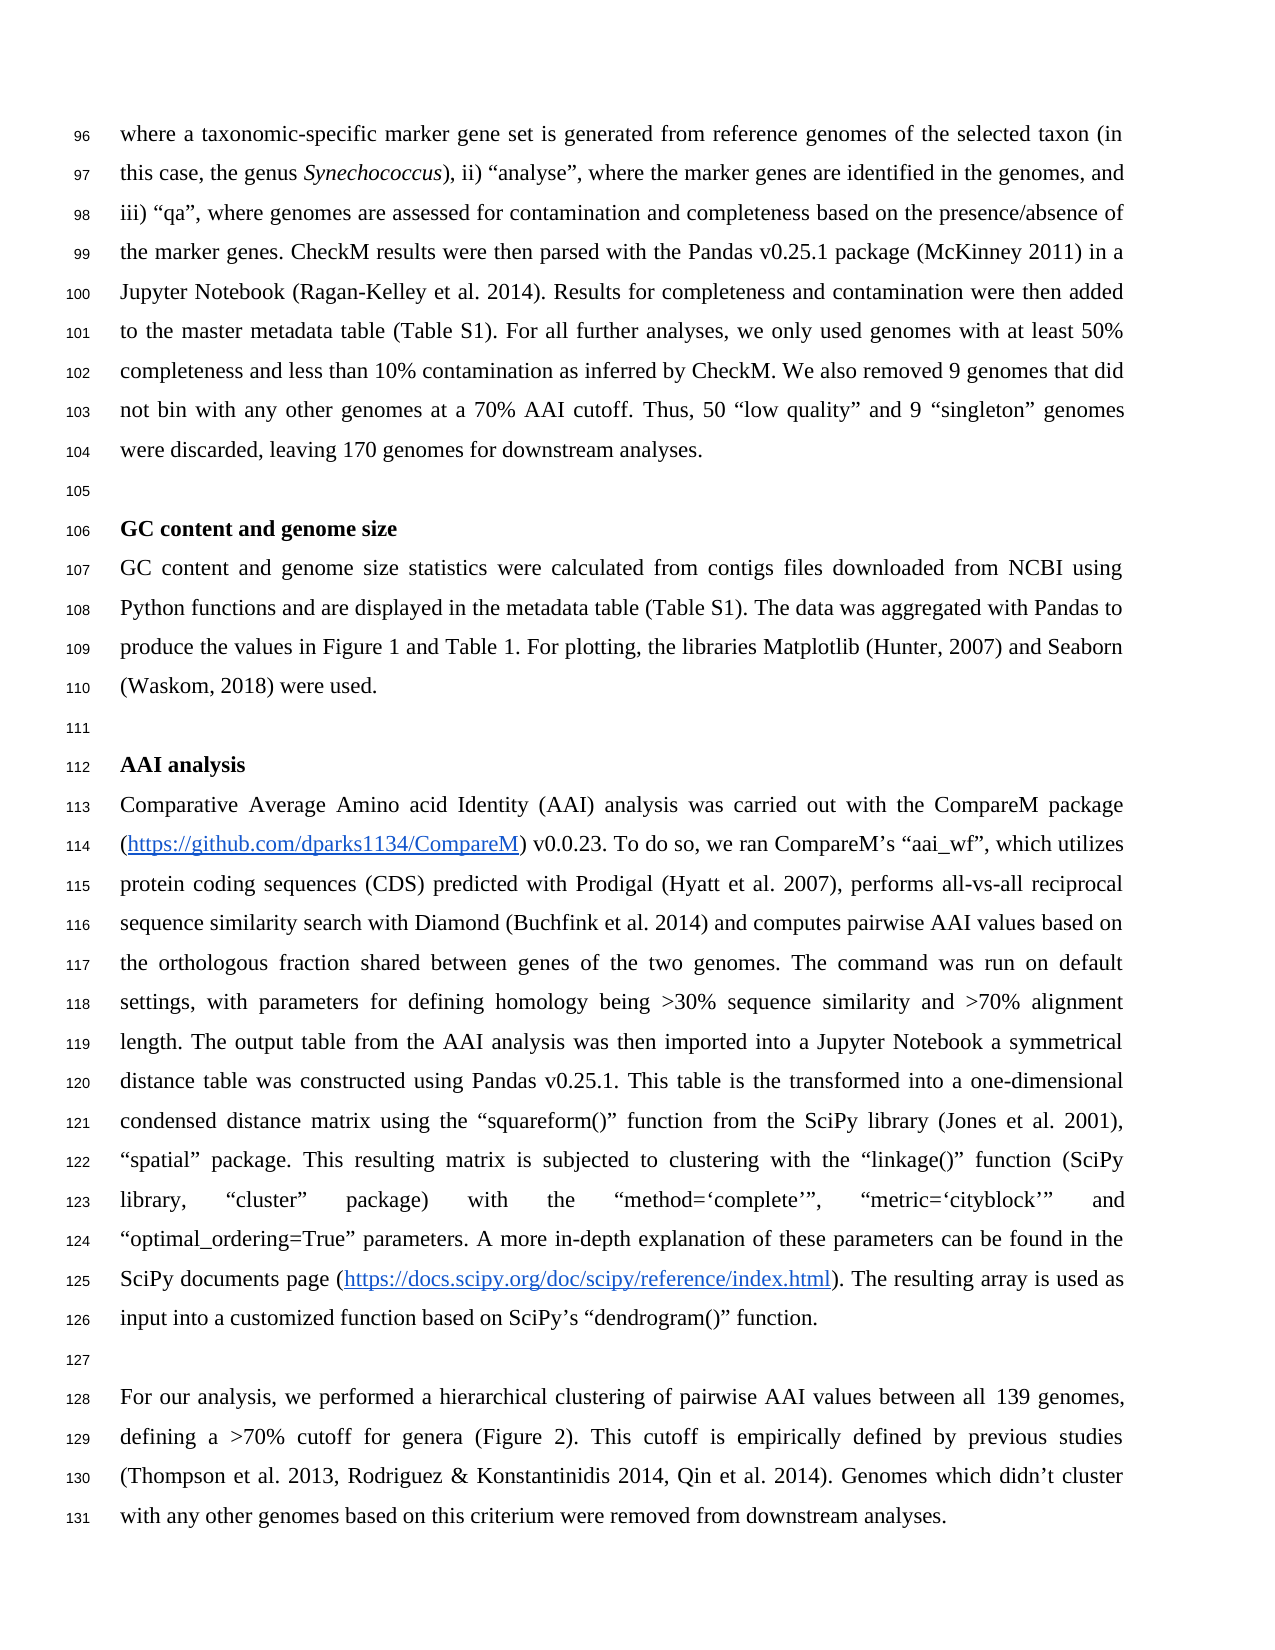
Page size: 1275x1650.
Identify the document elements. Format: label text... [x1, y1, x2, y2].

text GC content and genome size statistics were calculated from contigs files downloaded from NCBI using Python functions and are displayed in the metadata table (Table S1). The data was aggregated with Pandas to produce the values in Figure 1 and Table 1. For plotting, the libraries Matplotlib (Hunter, 2007) and Seaborn (Waskom, 2018) were used. [120, 554, 1125, 699]
text GC content and genome size [120, 515, 1125, 541]
text where a taxonomic-specific marker gene set is generated from reference genomes of the selected taxon (in this case, the genus Synechococcus), ii) “analyse”, where the marker genes are identified in the genomes, and iii) “qa”, where genomes are assessed for contamination and completeness based on the presence/absence of the marker genes. CheckM results were then parsed with the Pandas v0.25.1 package (McKinney 2011) in a Jupyter Notebook (Ragan-Kelley et al. 2014). Results for completeness and contamination were then added to the master metadata table (Table S1). For all further analyses, we only used genomes with at least 50% completeness and less than 10% contamination as inferred by CheckM. We also removed 9 genomes that did not bin with any other genomes at a 70% AAI cutoff. Thus, 50 “low quality” and 9 “singleton” genomes were discarded, leaving 170 genomes for downstream analyses. [120, 120, 1125, 462]
text For our analysis, we performed a hierarchical clustering of pairwise AAI values between all 139 genomes, defining a >70% cutoff for genera (Figure 2). This cutoff is empirically defined by previous studies (Thompson et al. 2013, Rodriguez & Konstantinidis 2014, Qin et al. 2014). Genomes which didn’t cluster with any other genomes based on this criterium were removed from downstream analyses. [120, 1383, 1125, 1528]
text Comparative Average Amino acid Identity (AAI) analysis was carried out with the CompareM package (https://github.com/dparks1134/CompareM) v0.0.23. To do so, we ran CompareM’s “aai_wf”, which utilizes protein coding sequences (CDS) predicted with Prodigal (Hyatt et al. 2007), performs all-vs-all reciprocal sequence similarity search with Diamond (Buchfink et al. 2014) and computes pairwise AAI values based on the orthologous fraction shared between genes of the two genomes. The command was run on default settings, with parameters for defining homology being >30% sequence similarity and >70% alignment length. The output table from the AAI analysis was then imported into a Jupyter Notebook a symmetrical distance table was constructed using Pandas v0.25.1. This table is the transformed into a one-dimensional condensed distance matrix using the “squareform()” function from the SciPy library (Jones et al. 2001), “spatial” package. This resulting matrix is subjected to clustering with the “linkage()” function (SciPy library, “cluster” package) with the “method=‘complete’”, “metric=‘cityblock’” and “optimal_ordering=True” parameters. A more in-depth explanation of these parameters can be found in the SciPy documents page (https://docs.scipy.org/doc/scipy/reference/index.html). The resulting array is used as input into a customized function based on SciPy’s “dendrogram()” function. [120, 791, 1125, 1331]
text AAI analysis [120, 752, 1125, 778]
